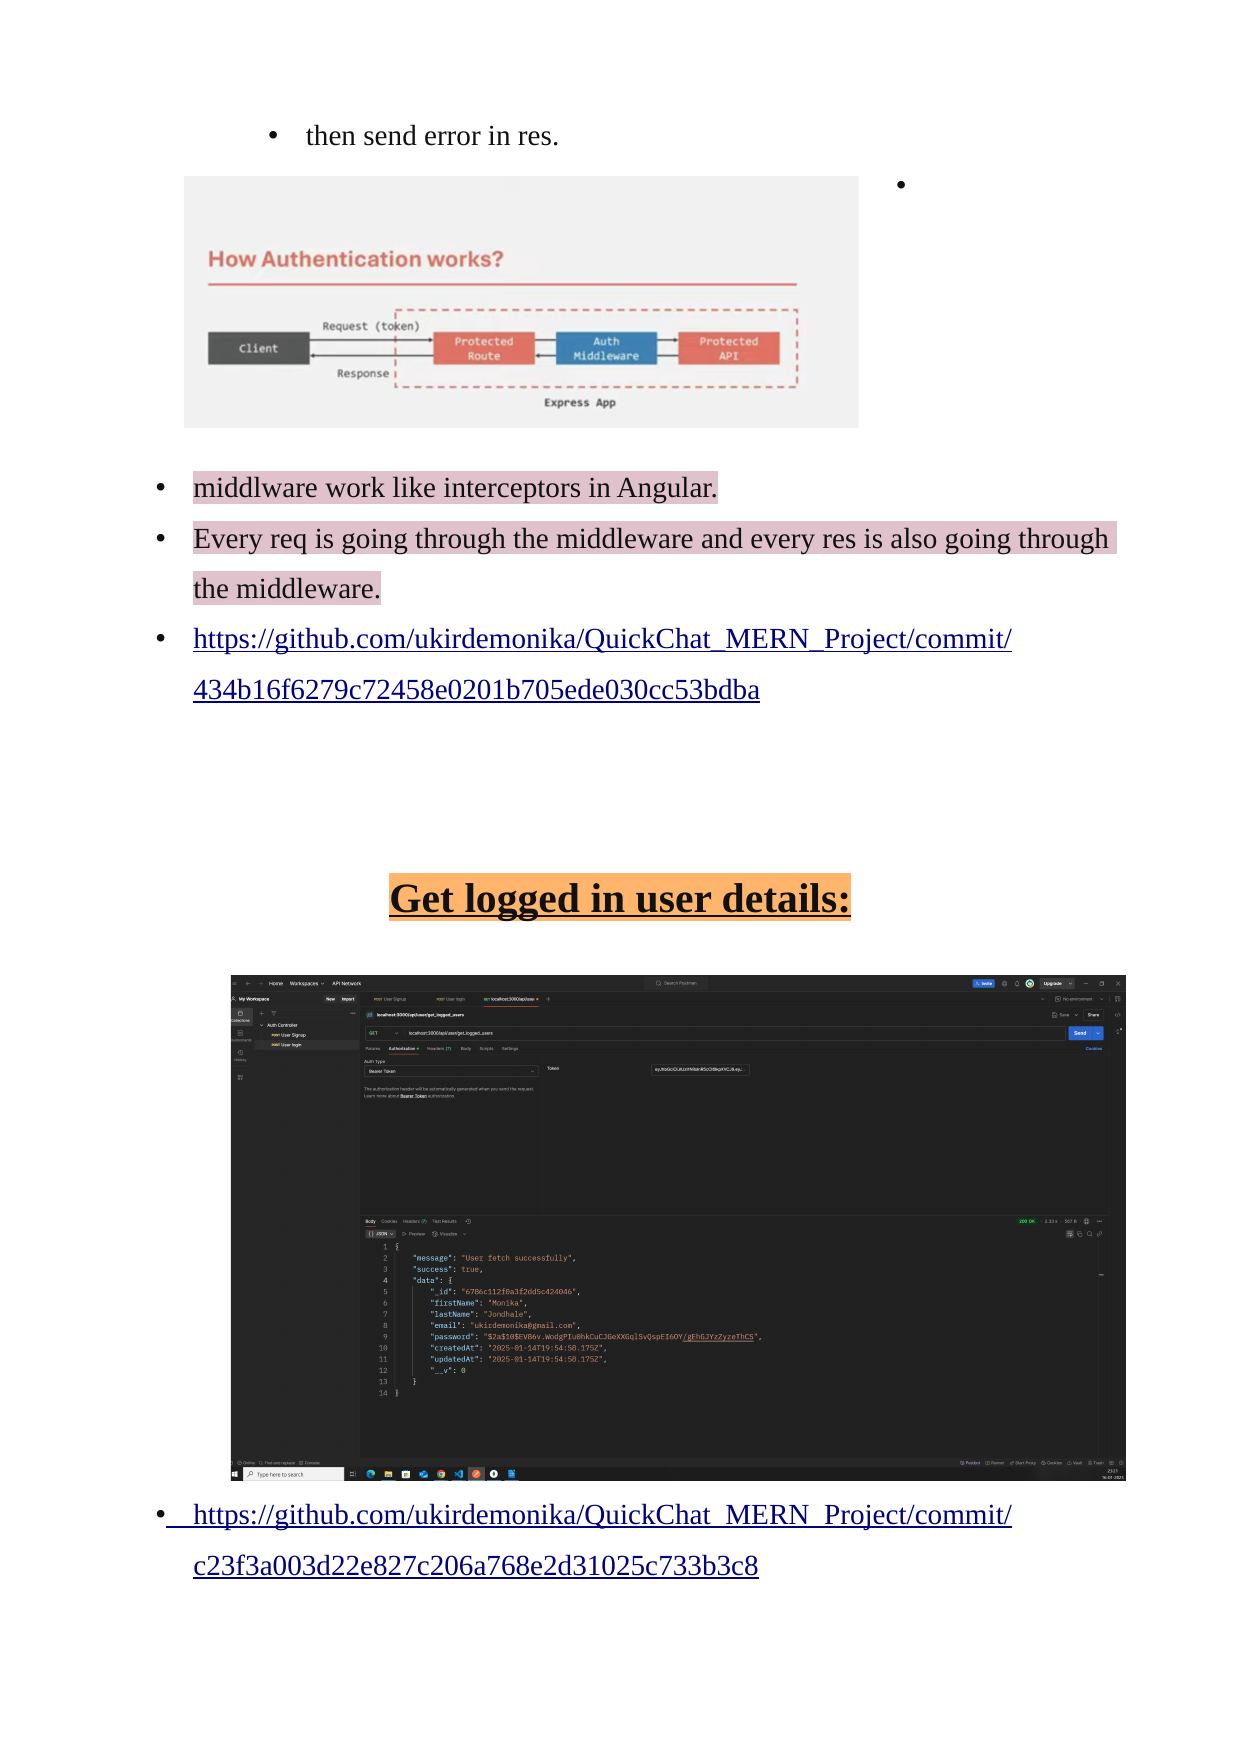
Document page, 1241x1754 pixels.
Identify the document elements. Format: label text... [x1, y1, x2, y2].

list middlware work like interceptors in Angular. [156, 471, 1122, 504]
list then send error in res. [268, 118, 1122, 152]
list https://github.com/ukirdemonika/QuickChat_MERN_Project/commit/c23f3a003d22e827c206a768e2d31025c733b3c8 [156, 945, 1122, 1581]
list Every req is going through the middleware and every res is also going through the middleware. [156, 521, 1122, 605]
text Get logged in user details: [118, 873, 1122, 921]
list https://github.com/ukirdemonika/QuickChat_MERN_Project/commit/434b16f6279c72458e0201b705ede030cc53bdba [156, 622, 1122, 706]
